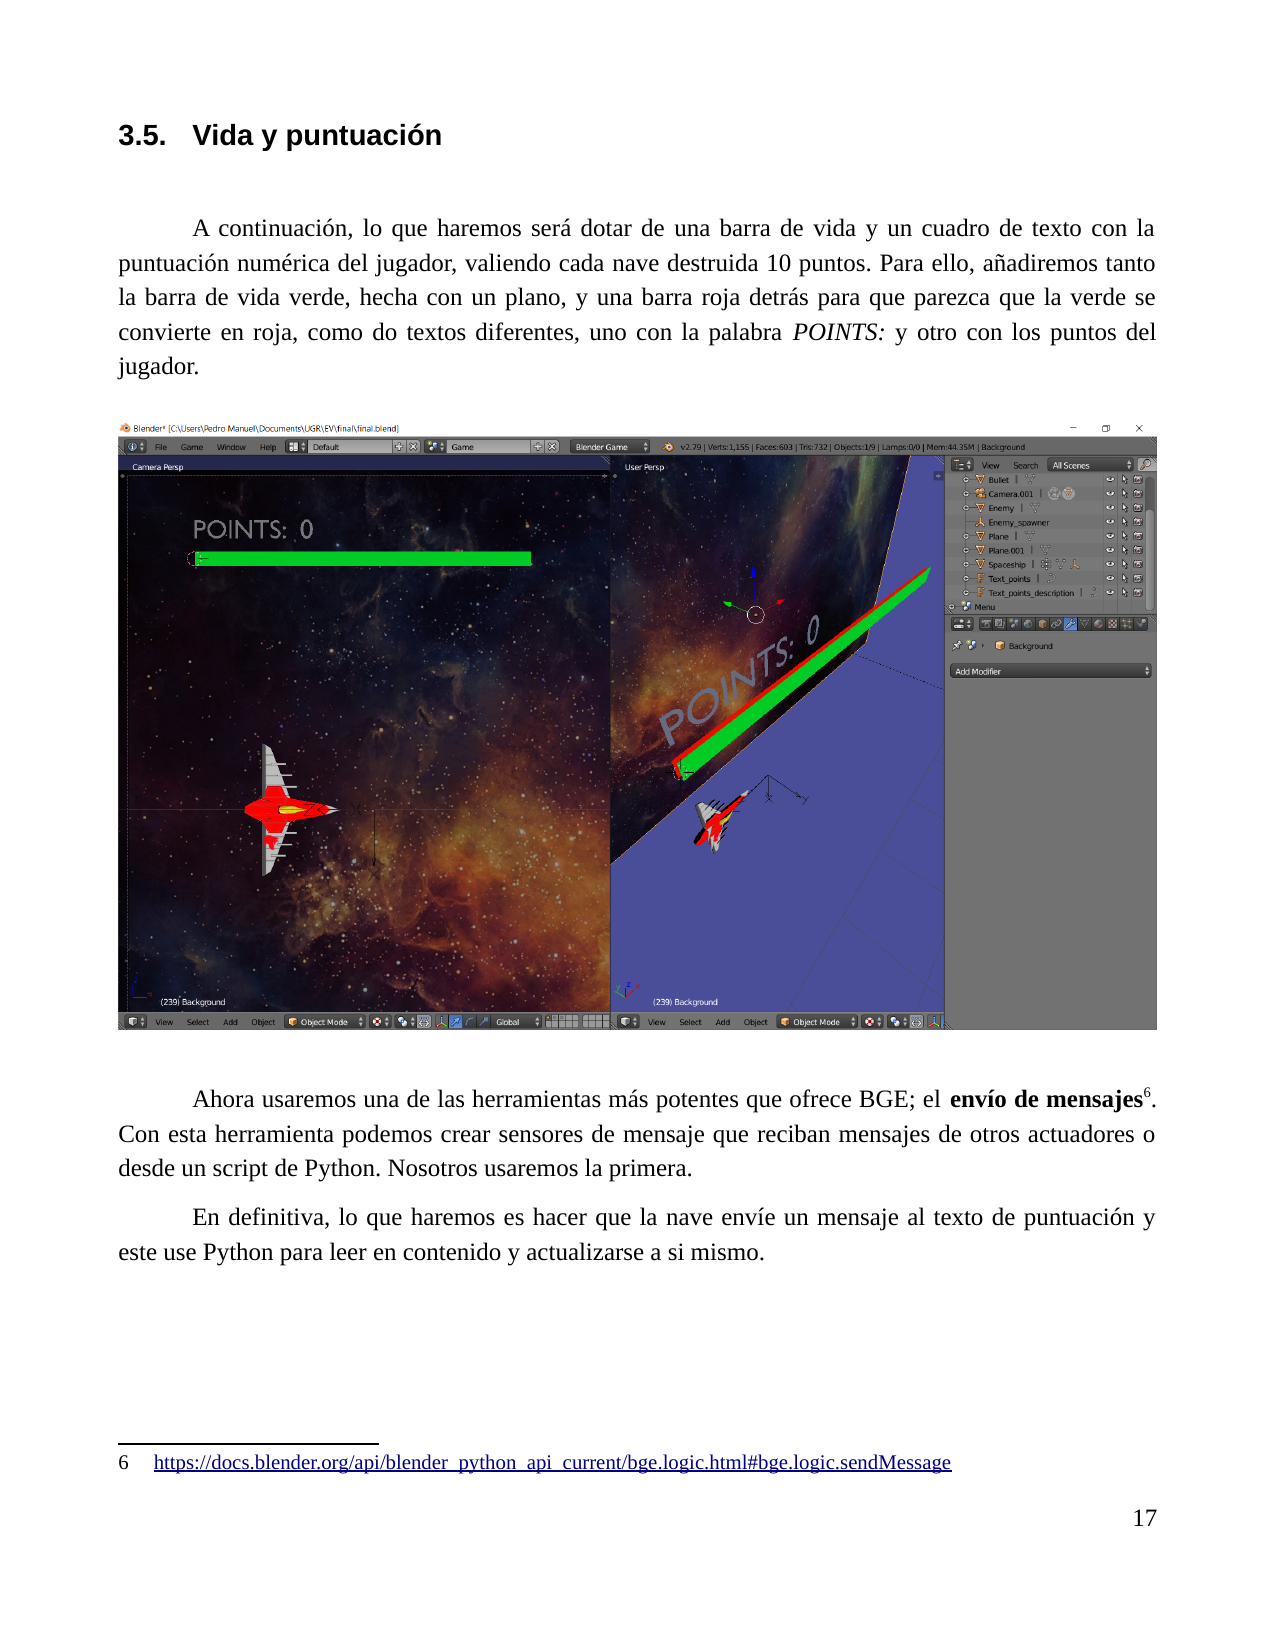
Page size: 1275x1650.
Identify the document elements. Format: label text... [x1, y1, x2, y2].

text A continuación, lo que haremos será dotar de una barra de vida y un cuadro de texto con la puntuación numérica del jugador, valiendo cada nave destruida 10 puntos. Para ello, añadiremos tanto la barra de vida verde, hecha con un plano, y una barra roja detrás para que parezca que la verde se convierte en roja, como do textos diferentes, uno con la palabra POINTS: y otro con los puntos del jugador. [118, 213, 1157, 380]
text https://docs.blender.org/api/blender_python_api_current/bge.logic.html#bge.logic.sendMessage [118, 1449, 1157, 1474]
subtitle 3.5. Vida y puntuación [118, 118, 1157, 152]
text En definitiva, lo que haremos es hacer que la nave envíe un mensaje al texto de puntuación y este use Python para leer en contenido y actualizarse a si mismo. [118, 1202, 1157, 1266]
picture [118, 420, 1157, 1030]
text Ahora usaremos una de las herramientas más potentes que ofrece BGE; el envío de mensajes. Con esta herramienta podemos crear sensores de mensaje que reciban mensajes de otros actuadores o desde un script de Python. Nosotros usaremos la primera. [118, 1084, 1157, 1182]
